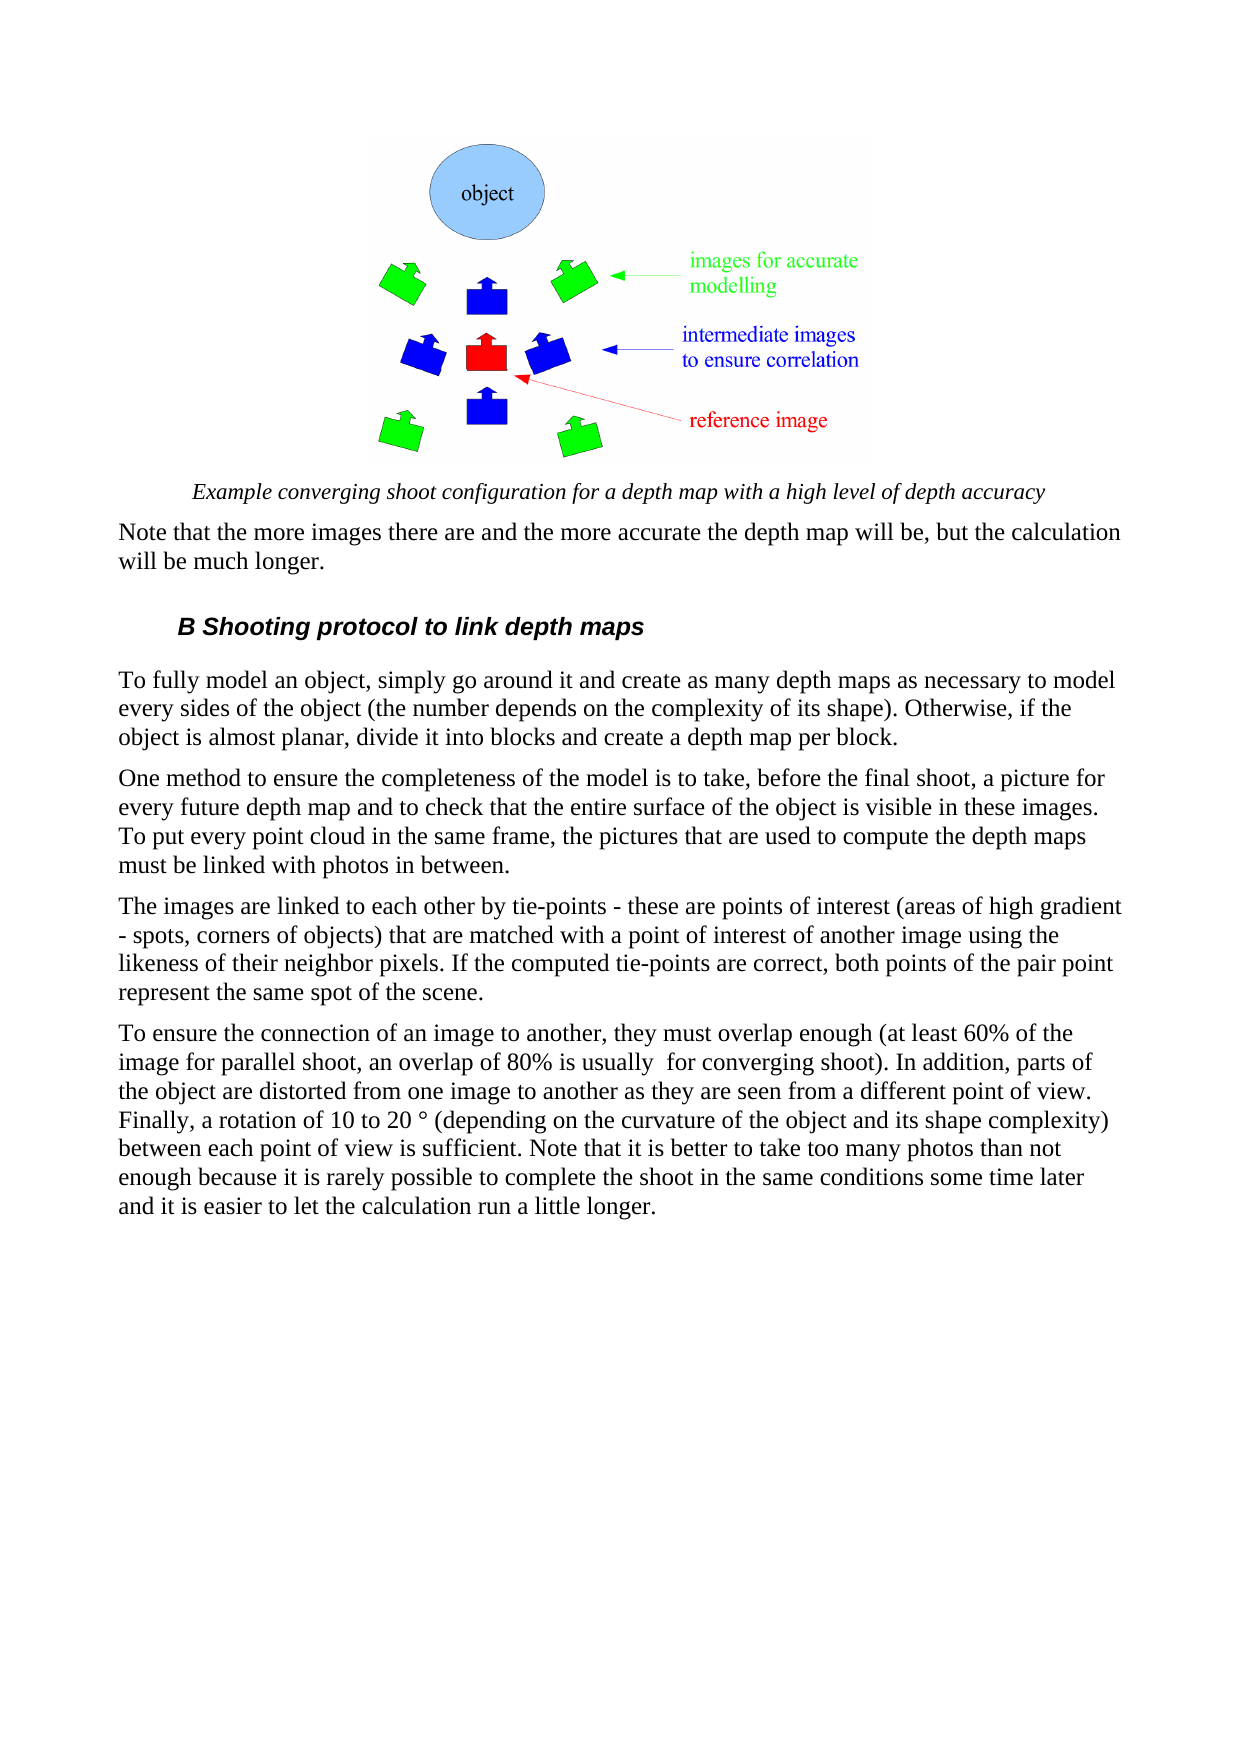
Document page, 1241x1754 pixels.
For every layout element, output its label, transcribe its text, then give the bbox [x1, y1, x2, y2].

text Note that the more images there are and the more accurate the depth map will be, but the calculation will be much longer. [118, 517, 1122, 574]
text To fully model an object, simply go around it and create as many depth maps as necessary to model every sides of the object (the number depends on the complexity of its shape). Otherwise, if the object is almost planar, divide it into blocks and create a depth map per block. [118, 665, 1122, 751]
text To ensure the connection of an image to another, they must overlap enough (at least 60% of the image for parallel shoot, an overlap of 80% is usually for converging shoot). In addition, parts of the object are distorted from one image to another as they are seen from a different point of view. Finally, a rotation of 10 to 20 ° (depending on the curvature of the object and its shape complexity) between each point of view is sufficient. Note that it is better to take too many photos than not enough because it is rarely possible to complete the shoot in the same conditions some time later and it is easier to let the calculation run a little longer. [118, 1018, 1122, 1220]
picture [367, 140, 873, 466]
subtitle B Shooting protocol to link depth maps [116, 612, 1122, 641]
text The images are linked to each other by tie-points - these are points of interest (areas of high gradient - spots, corners of objects) that are matched with a point of interest of another image using the likeness of their neighbor pixels. If the computed tie-points are correct, both points of the pair point represent the same spot of the scene. [118, 891, 1122, 1006]
text Example converging shoot configuration for a depth map with a high level of depth accuracy [118, 478, 1122, 504]
text One method to ensure the completeness of the model is to take, before the final shoot, a picture for every future depth map and to check that the entire surface of the object is visible in these images. To put every point cloud in the same frame, the pictures that are used to compute the depth maps must be linked with photos in between. [118, 763, 1122, 878]
